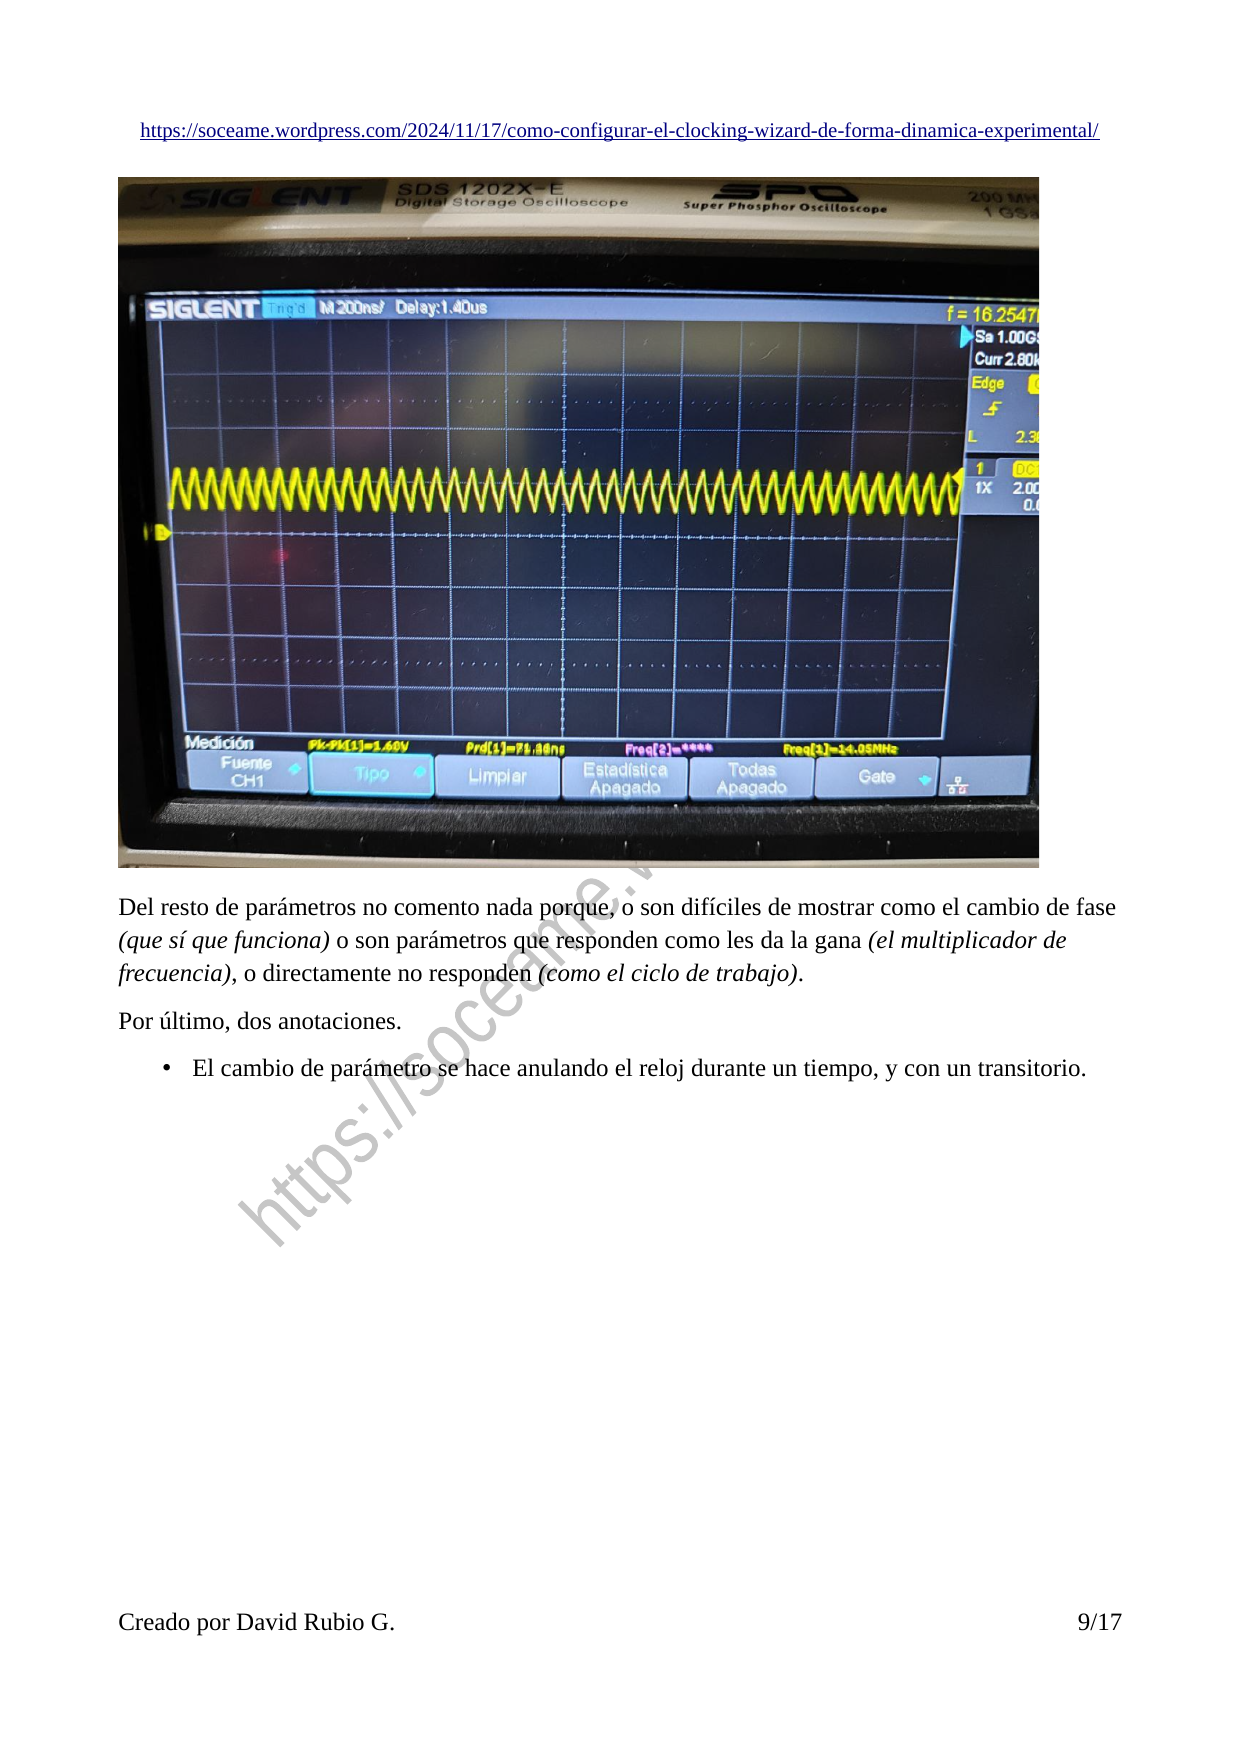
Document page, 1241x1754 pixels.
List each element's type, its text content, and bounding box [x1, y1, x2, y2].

text Del resto de parámetros no comento nada porque, o son difíciles de mostrar como el cambio de fase (que sí que funciona) o son parámetros que responden como les da la gana (el multiplicador de frecuencia), o directamente no responden (como el ciclo de trabajo). [118, 892, 1122, 987]
picture [118, 177, 1040, 868]
text [461, 1006, 1122, 1034]
text Por último, dos anotaciones. [118, 1006, 465, 1034]
list El cambio de parámetro se hace anulando el reloj durante un tiempo, y con un transitorio. [440, 1053, 1122, 1082]
list El cambio de parámetro se hace anulando el reloj durante un tiempo, y con un transitorio. [162, 1053, 412, 1082]
